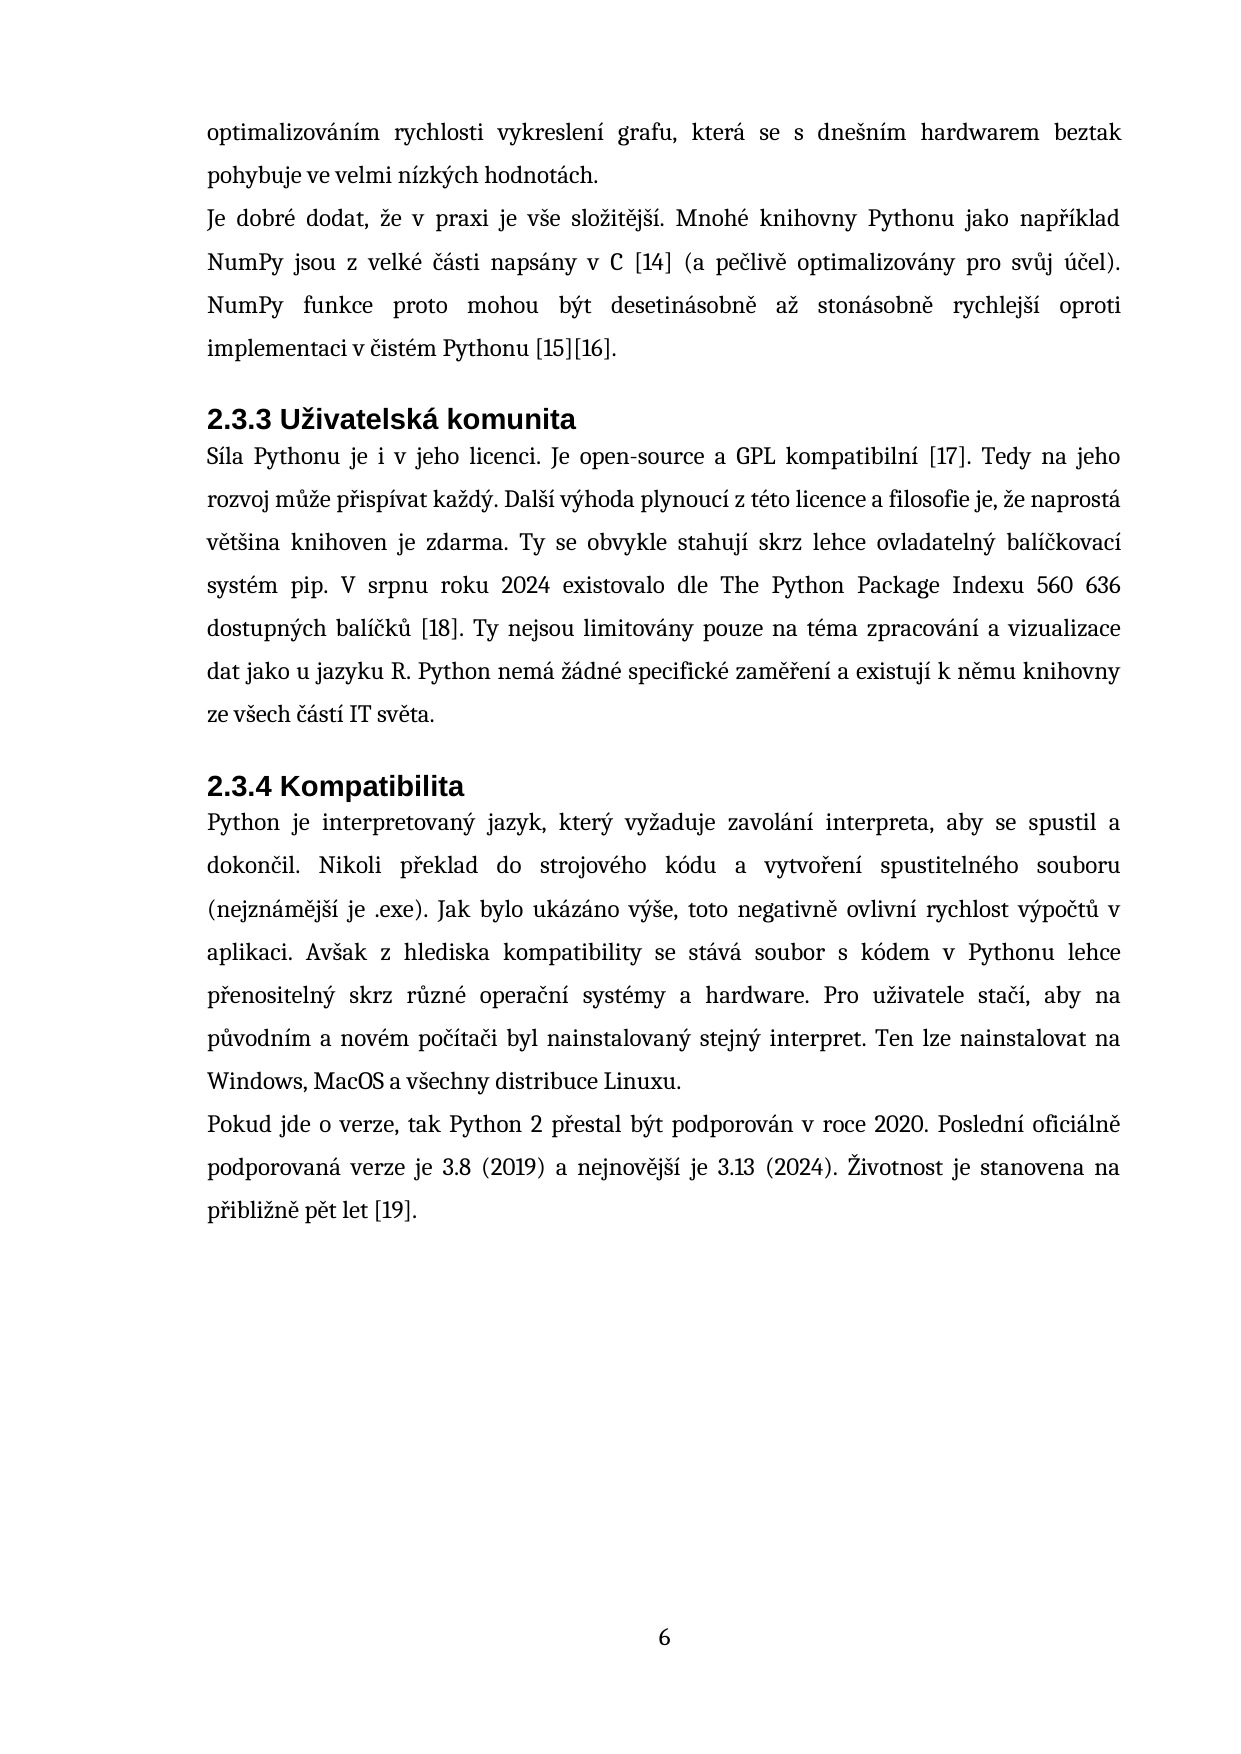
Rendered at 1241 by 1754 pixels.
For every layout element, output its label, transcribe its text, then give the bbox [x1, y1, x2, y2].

subtitle 2.3.3 Uživatelská komunita [207, 402, 1122, 435]
text Pokud jde o verze, tak Python 2 přestal být podporován v roce 2020. Poslední oficiálně podporovaná verze je 3.8 (2019) a nejnovější je 3.13 (2024). Životnost je stanovena na přibližně pět let [19]. [207, 1110, 1122, 1225]
subtitle 2.3.4 Kompatibilita [207, 768, 1122, 802]
text optimalizováním rychlosti vykreslení grafu, která se s dnešním hardwarem beztak pohybuje ve velmi nízkých hodnotách. [207, 118, 1122, 190]
text Síla Pythonu je i v jeho licenci. Je open-source a GPL kompatibilní [17]. Tedy na jeho rozvoj může přispívat každý. Další výhoda plynoucí z této licence a filosofie je, že naprostá většina knihoven je zdarma. Ty se obvykle stahují skrz lehce ovladatelný balíčkovací systém pip. V srpnu roku 2024 existovalo dle The Python Package Indexu 560 636 dostupných balíčků [18]. Ty nejsou limitovány pouze na téma zpracování a vizualizace dat jako u jazyku R. Python nemá žádné specifické zaměření a existují k němu knihovny ze všech částí IT světa. [207, 442, 1122, 729]
text Python je interpretovaný jazyk, který vyžaduje zavolání interpreta, aby se spustil a dokončil. Nikoli překlad do strojového kódu a vytvoření spustitelného souboru (nejznámější je .exe). Jak bylo ukázáno výše, toto negativně ovlivní rychlost výpočtů v aplikaci. Avšak z hlediska kompatibility se stává soubor s kódem v Pythonu lehce přenositelný skrz různé operační systémy a hardware. Pro uživatele stačí, aby na původním a novém počítači byl nainstalovaný stejný interpret. Ten lze nainstalovat na Windows, MacOS a všechny distribuce Linuxu. [207, 808, 1122, 1096]
text Je dobré dodat, že v praxi je vše složitější. Mnohé knihovny Pythonu jako například NumPy jsou z velké části napsány v C [14] (a pečlivě optimalizovány pro svůj účel). NumPy funkce proto mohou být desetinásobně až stonásobně rychlejší oproti implementaci v čistém Pythonu [15][16]. [207, 204, 1122, 362]
